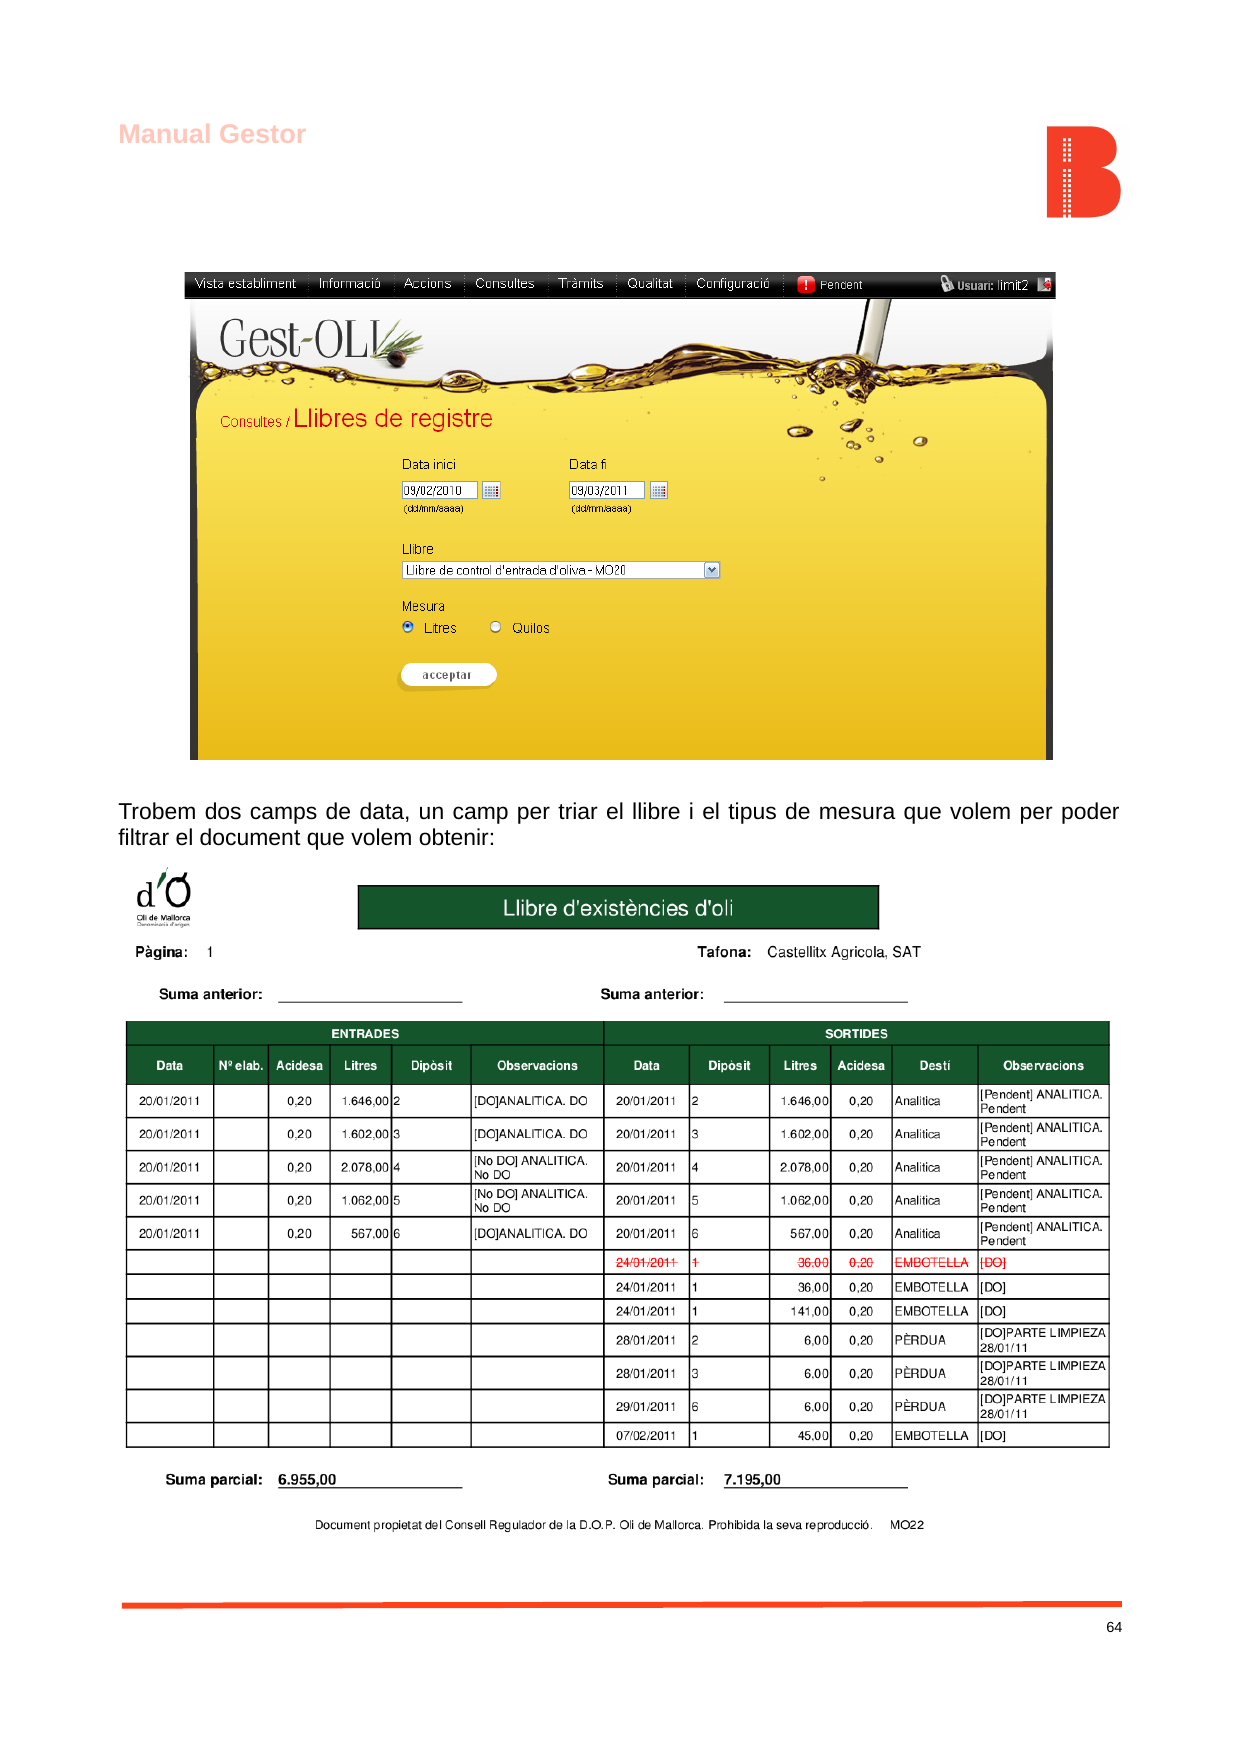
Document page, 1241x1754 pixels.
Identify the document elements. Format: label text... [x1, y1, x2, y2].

text Trobem dos camps de data, un camp per triar el llibre i el tipus de mesura que volem per poder filtrar el document que volem obtenir: [118, 798, 1122, 851]
picture [184, 272, 1056, 760]
picture [118, 863, 1123, 1537]
picture [1036, 124, 1130, 221]
